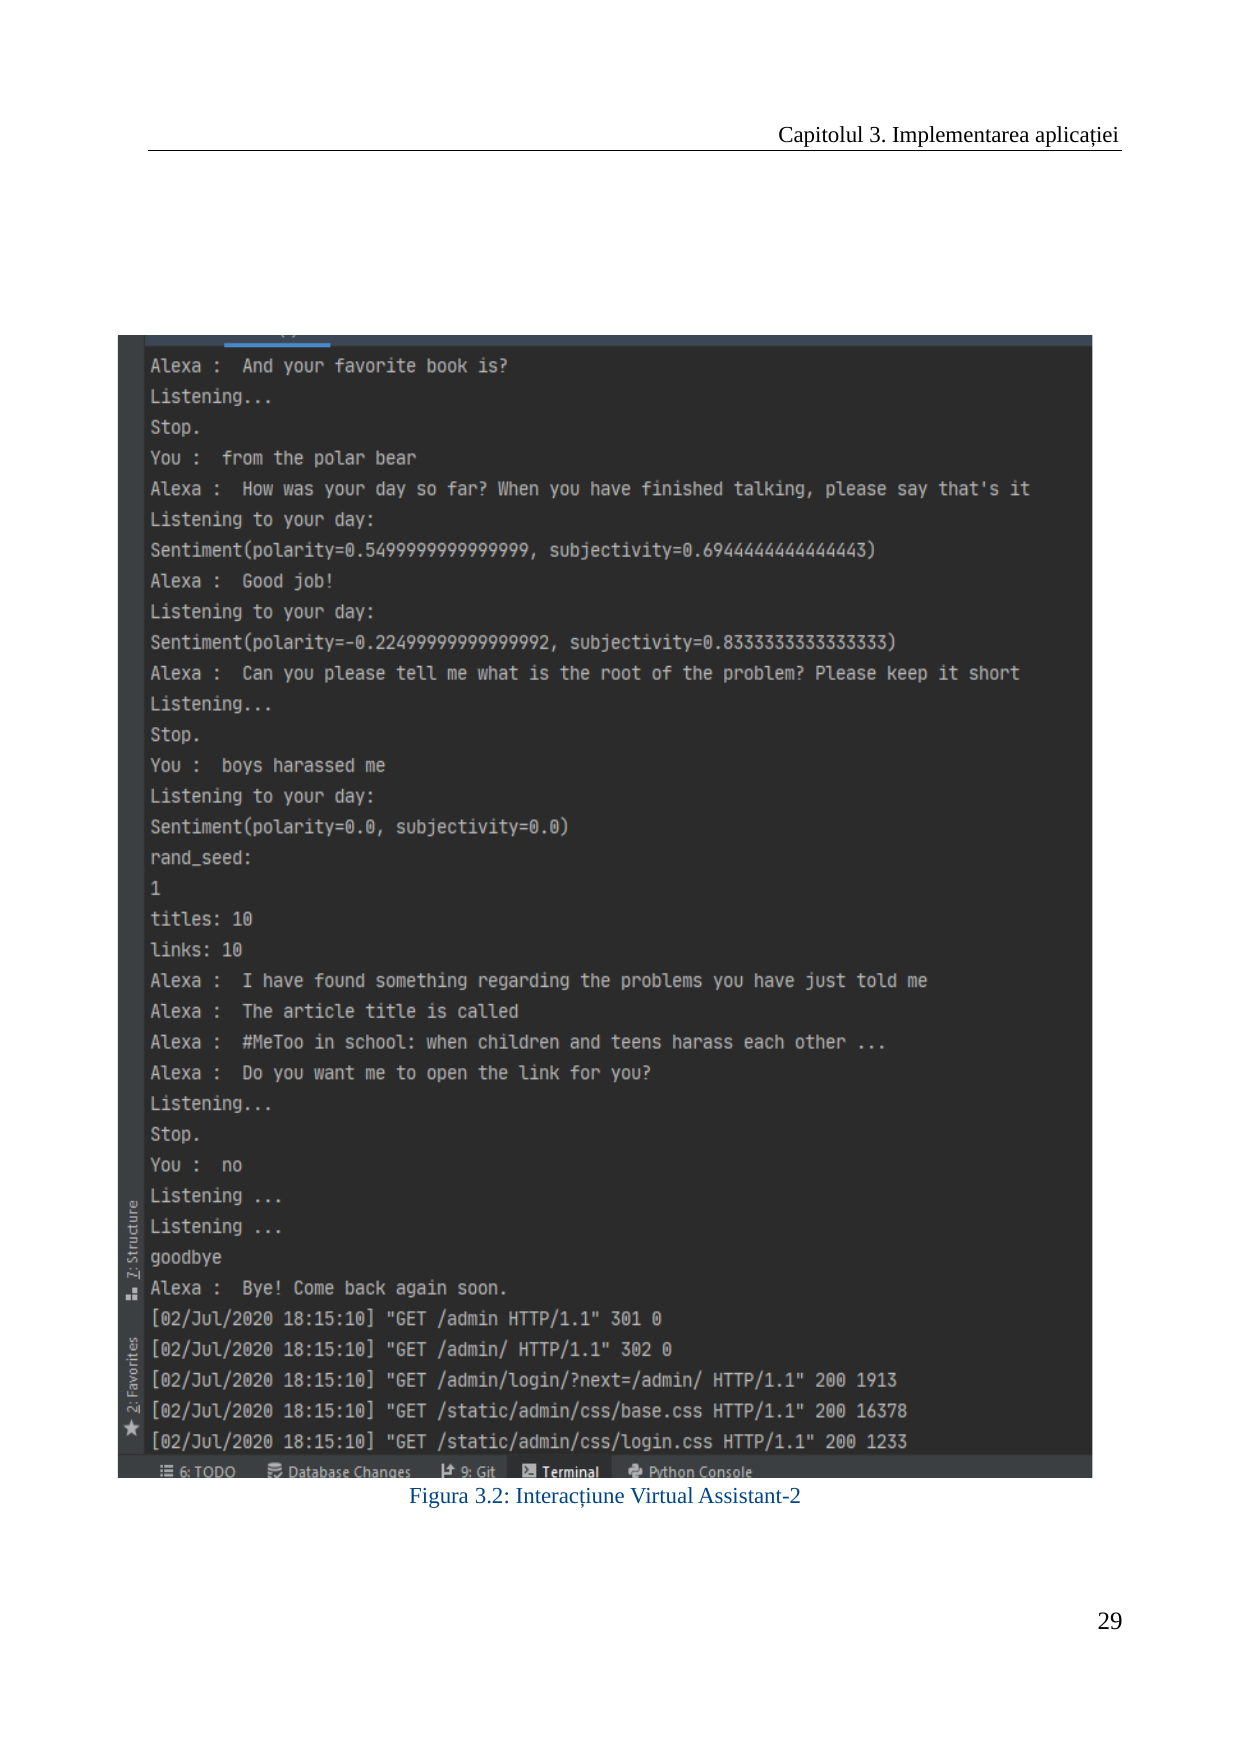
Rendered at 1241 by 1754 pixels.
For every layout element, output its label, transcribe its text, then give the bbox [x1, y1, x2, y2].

text Figura 3.2: Interacțiune Virtual Assistant-2 [99, 336, 1111, 1508]
